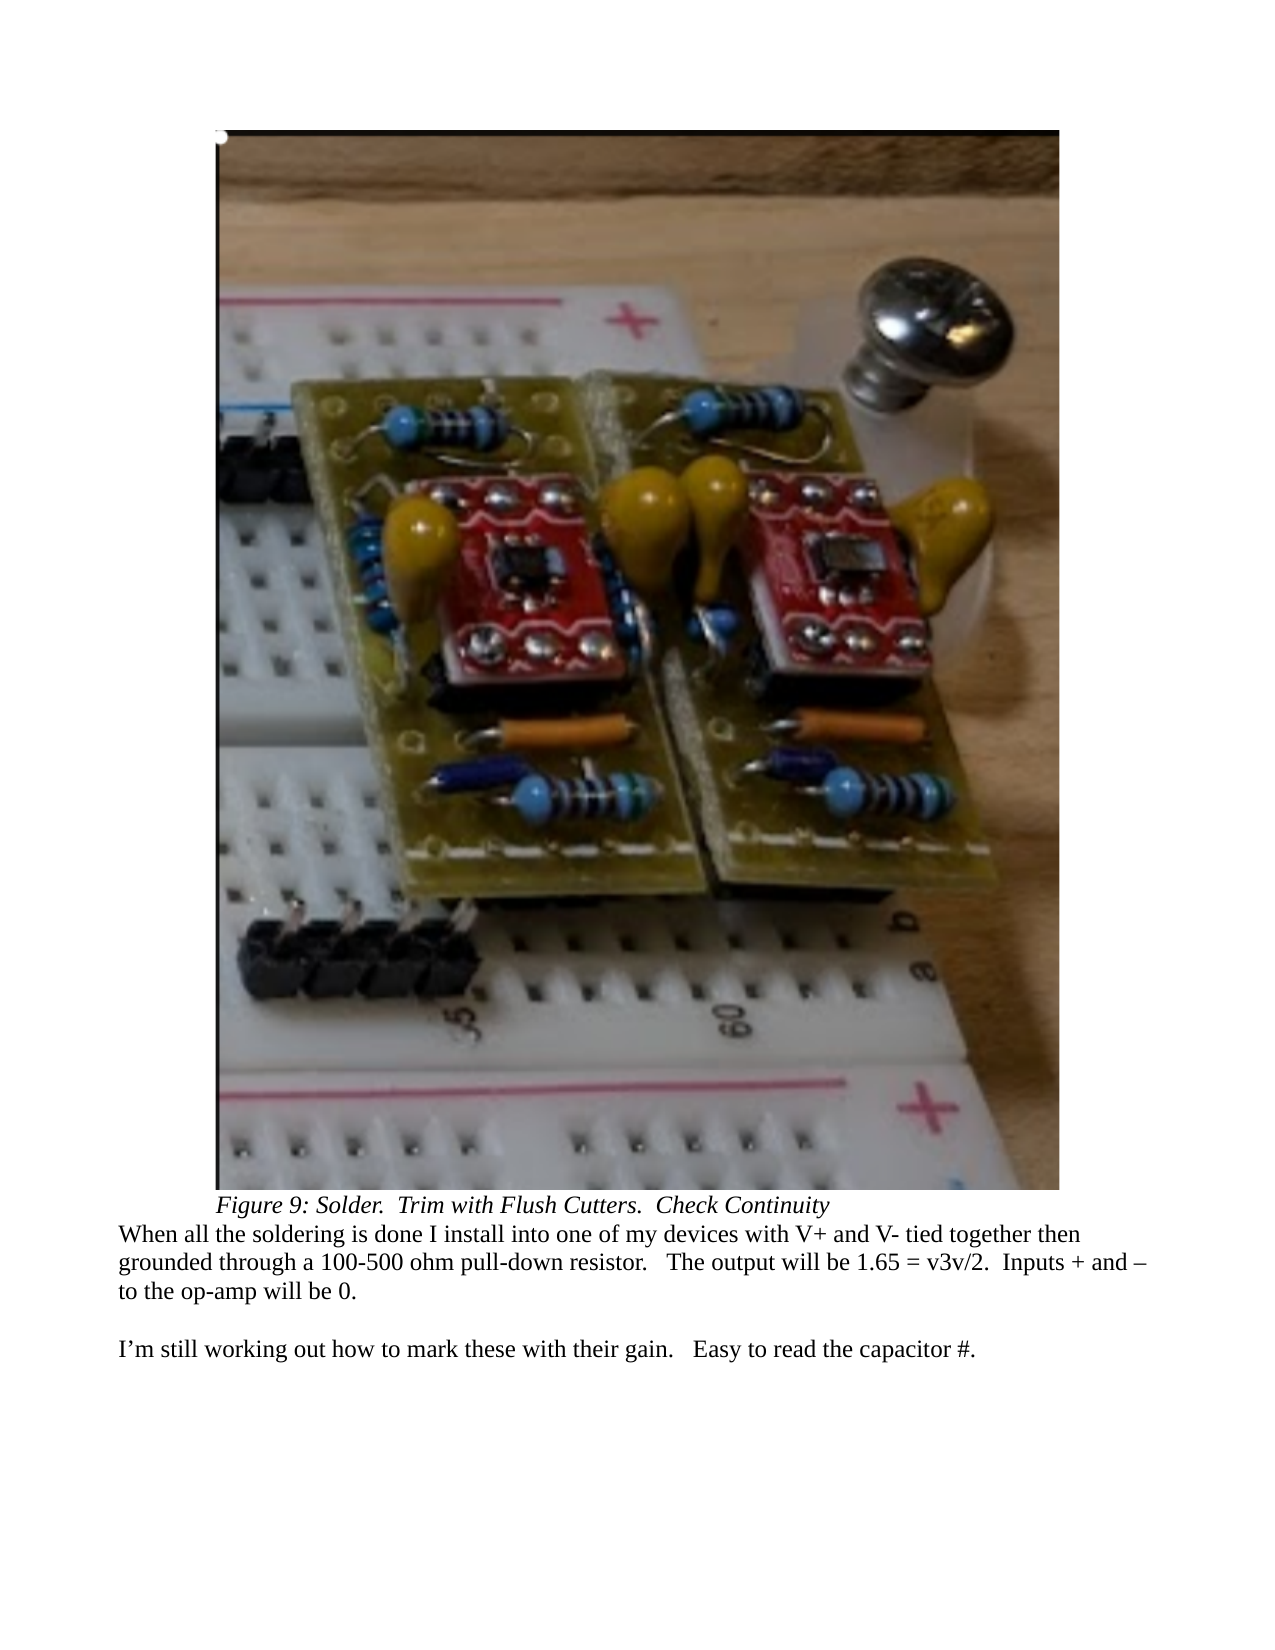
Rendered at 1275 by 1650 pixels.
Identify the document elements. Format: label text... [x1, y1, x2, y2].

text Figure 9: Solder. Trim with Flush Cutters. Check Continuity [216, 1190, 1059, 1219]
text I’m still working out how to mark these with their gain. Easy to read the capacitor #. [118, 1334, 1157, 1362]
text When all the soldering is done I install into one of my devices with V+ and V- tied together then grounded through a 100-500 ohm pull-down resistor. The output will be 1.65 = v3v/2. Inputs + and – to the op-amp will be 0. [118, 118, 1157, 1305]
picture [215, 130, 1060, 1190]
